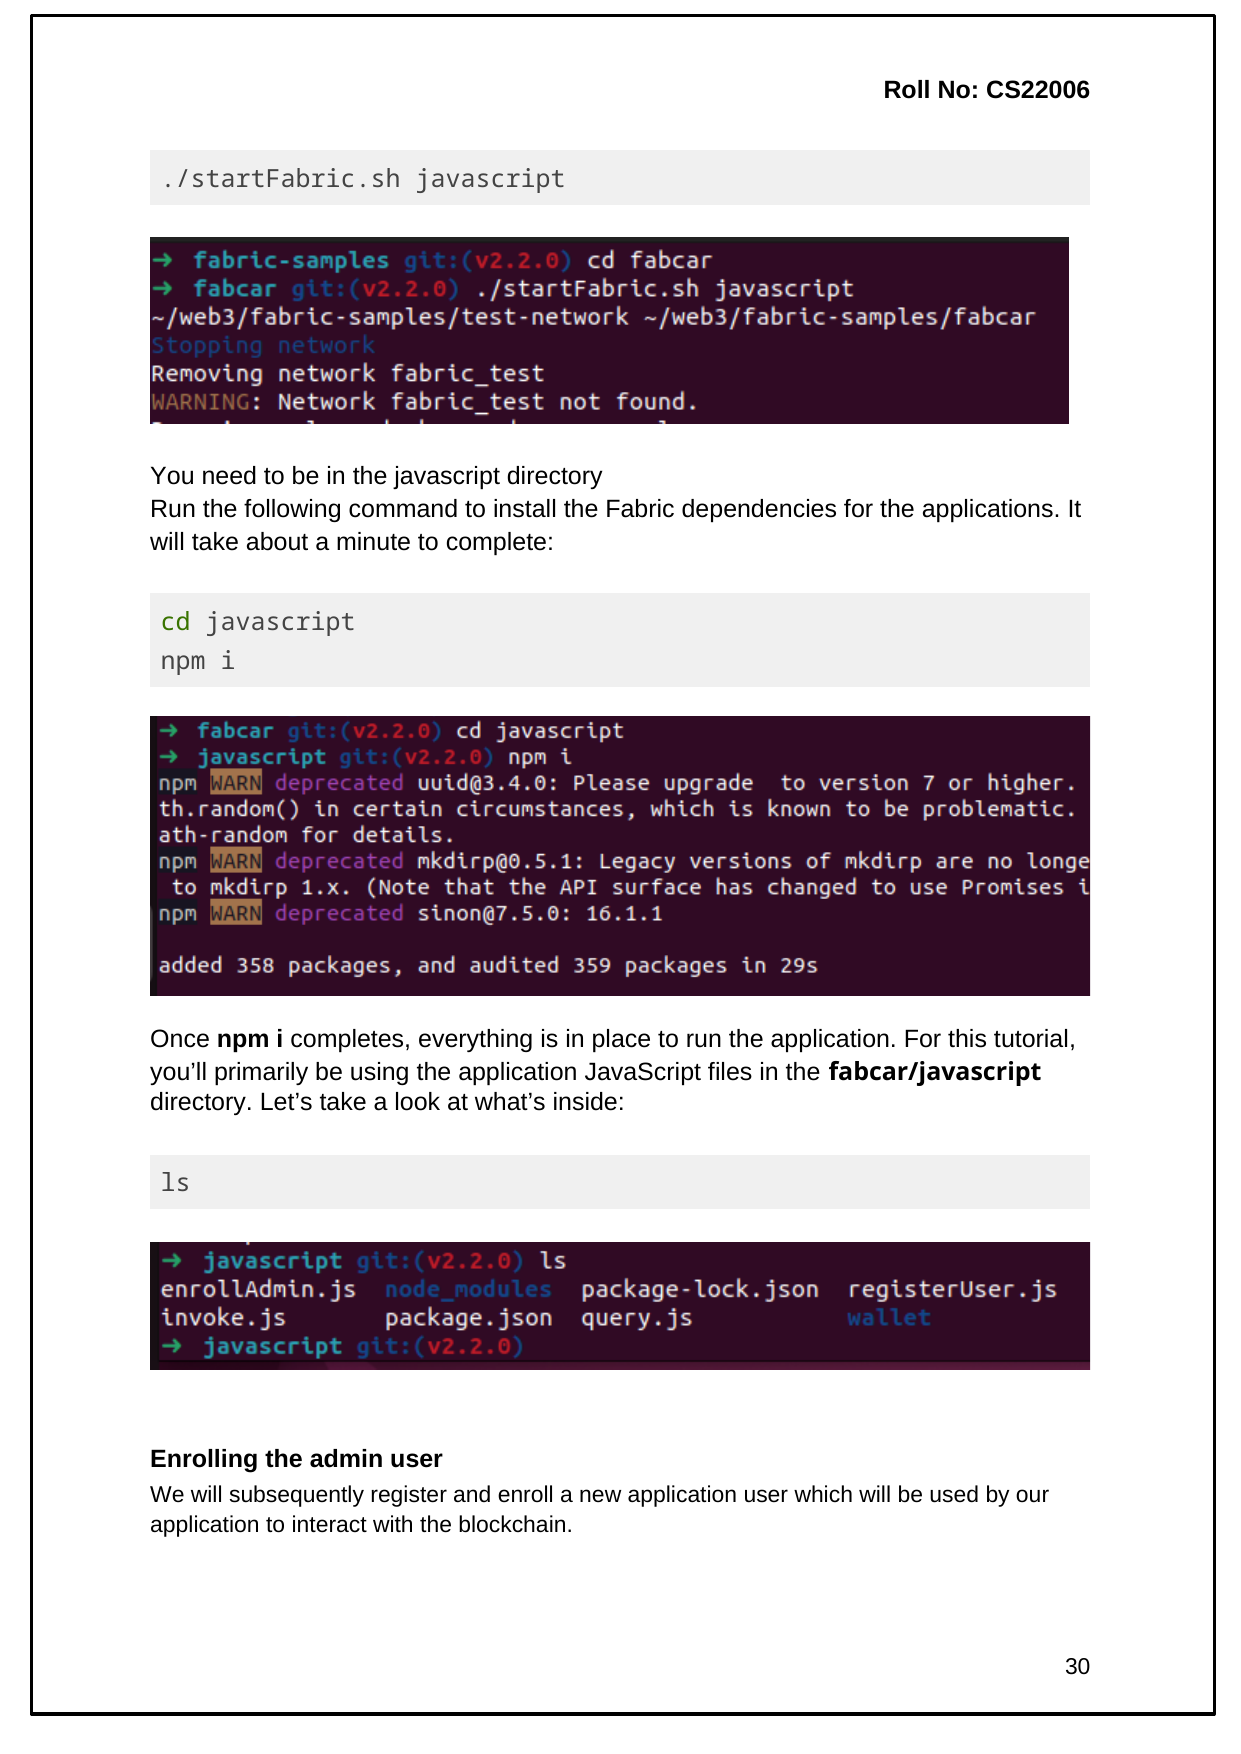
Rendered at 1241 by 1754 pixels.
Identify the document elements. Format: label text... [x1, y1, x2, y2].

table_header ./startFabric.sh javascript [150, 150, 1090, 205]
text We will subsequently register and enroll a new application user which will be used by our application to interact with the blockchain. [150, 1481, 1090, 1537]
text You need to be in the javascript directory [150, 461, 1090, 489]
table_header cd javascript npm i [150, 593, 1090, 687]
subtitle Enrolling the admin user [150, 1444, 1090, 1473]
text Run the following command to install the Fabric dependencies for the applications. It will take about a minute to complete: [150, 494, 1090, 556]
subtitle Once npm i completes, everything is in place to run the application. For this tutorial, you’ll primarily be using the application JavaScript files in the fabcar/javascript directory. Let’s take a look at what’s inside: [150, 1024, 1090, 1116]
picture [150, 716, 1091, 996]
table_header ls [150, 1155, 1090, 1209]
picture [150, 237, 1069, 424]
picture [150, 1242, 1091, 1370]
